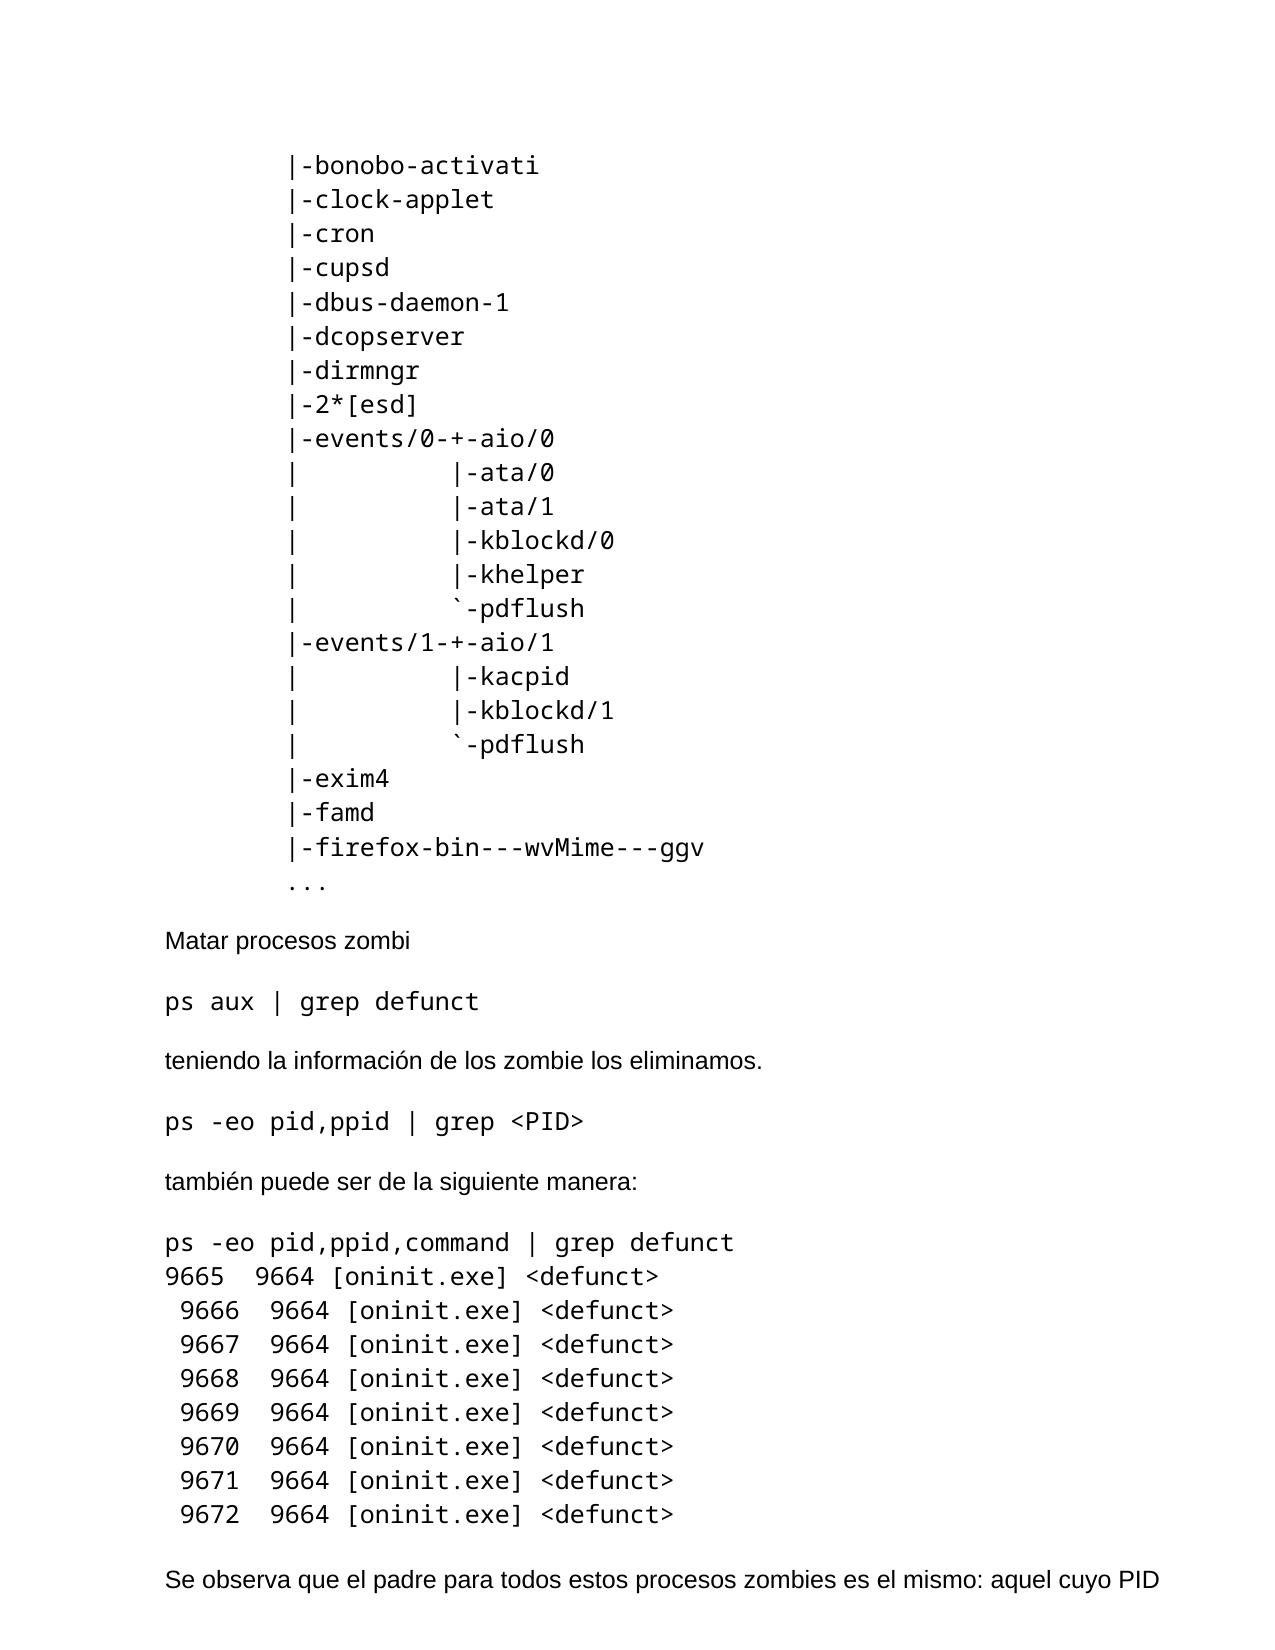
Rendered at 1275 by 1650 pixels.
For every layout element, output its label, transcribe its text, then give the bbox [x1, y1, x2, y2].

text ... [164, 863, 1164, 897]
text | |-kblockd/1 [164, 693, 1164, 727]
text |-clock-applet [164, 182, 1164, 216]
text | `-pdflush [164, 591, 1164, 625]
text ps aux | grep defunct [164, 983, 1164, 1018]
text 9668 9664 [oninit.exe] <defunct> [164, 1360, 1164, 1394]
text |-cupsd [164, 250, 1164, 284]
text ps -eo pid,ppid,command | grep defunct [164, 1224, 1164, 1258]
text 9665 9664 [oninit.exe] <defunct> [164, 1258, 1164, 1292]
text 9671 9664 [oninit.exe] <defunct> [164, 1463, 1164, 1497]
text ps -eo pid,ppid | grep <PID> [164, 1104, 1164, 1138]
text 9667 9664 [oninit.exe] <defunct> [164, 1326, 1164, 1360]
text | |-ata/0 [164, 454, 1164, 488]
text también puede ser de la siguiente manera: [164, 1167, 1164, 1195]
text 9670 9664 [oninit.exe] <defunct> [164, 1428, 1164, 1463]
text 9666 9664 [oninit.exe] <defunct> [164, 1292, 1164, 1326]
text Matar procesos zombi [164, 926, 1164, 955]
text 9672 9664 [oninit.exe] <defunct> [164, 1497, 1164, 1531]
text |-2*[esd] [164, 386, 1164, 420]
text |-dbus-daemon-1 [164, 284, 1164, 318]
text | |-khelper [164, 557, 1164, 591]
text |-dirmngr [164, 352, 1164, 386]
text |-firefox-bin---wvMime---ggv [164, 829, 1164, 863]
text |-dcopserver [164, 318, 1164, 352]
text | |-ata/1 [164, 488, 1164, 523]
text |-bonobo-activati [164, 148, 1164, 182]
text |-cron [164, 216, 1164, 250]
text |-events/0-+-aio/0 [164, 420, 1164, 454]
text | |-kblockd/0 [164, 523, 1164, 557]
text 9669 9664 [oninit.exe] <defunct> [164, 1394, 1164, 1428]
text | `-pdflush [164, 727, 1164, 761]
text |-famd [164, 795, 1164, 829]
text |-events/1-+-aio/1 [164, 625, 1164, 659]
text Se observa que el padre para todos estos procesos zombies es el mismo: aquel cuyo PID [164, 1565, 1164, 1593]
text | |-kacpid [164, 659, 1164, 693]
text teniendo la información de los zombie los eliminamos. [164, 1046, 1164, 1075]
text |-exim4 [164, 761, 1164, 795]
